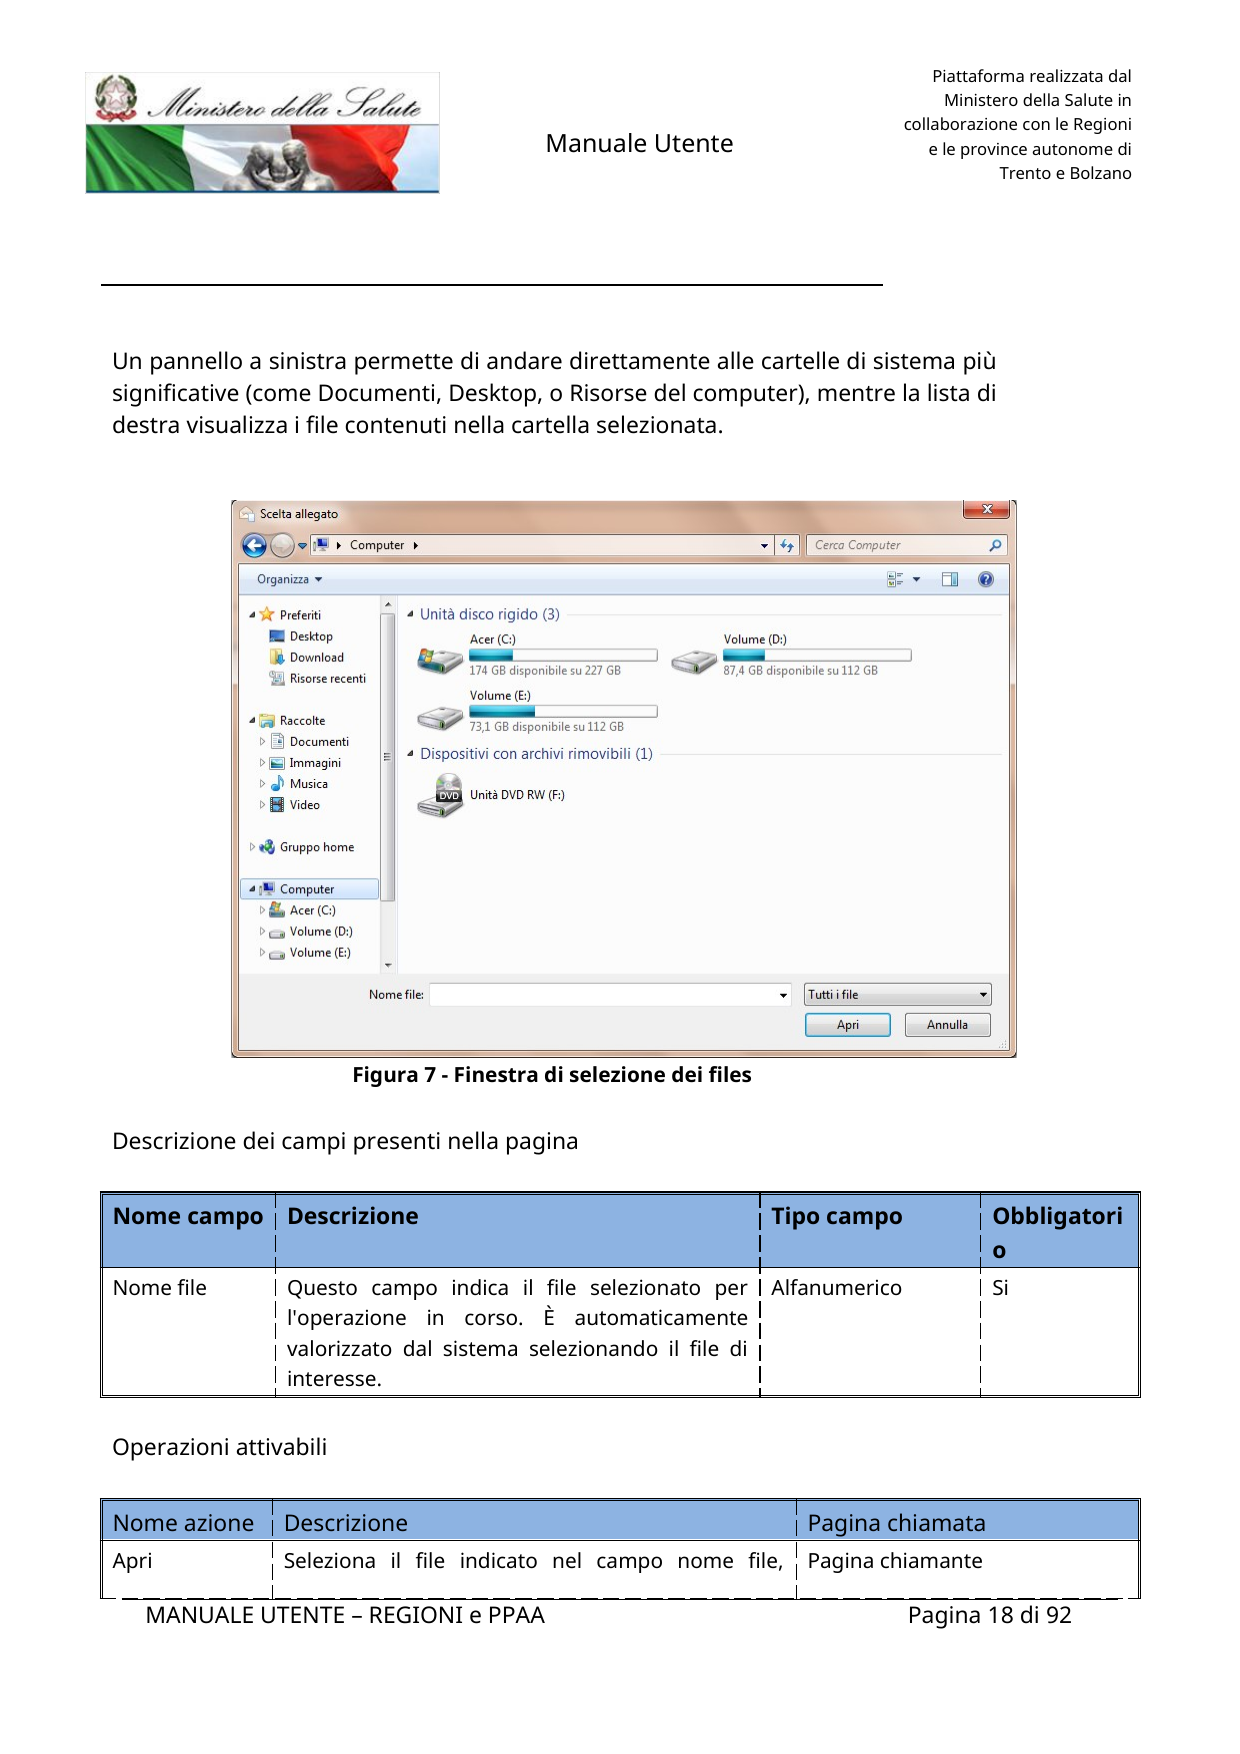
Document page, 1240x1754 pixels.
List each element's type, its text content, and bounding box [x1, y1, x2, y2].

text Figura 7 - Finestra di selezione dei files [112, 1061, 997, 1089]
table_header Pagina chiamata [796, 1501, 1138, 1539]
table_cell Nome file [103, 1268, 276, 1394]
table_cell Si [981, 1268, 1138, 1394]
table_cell Apri [103, 1541, 272, 1598]
table_header Descrizione [272, 1501, 796, 1539]
table_cell Seleziona il file indicato nel campo nome file, [272, 1541, 796, 1598]
table_header Nome azione [103, 1501, 272, 1539]
table_header Descrizione [276, 1195, 760, 1267]
table_header Obbligatorio [981, 1195, 1138, 1267]
text Un pannello a sinistra permette di andare direttamente alle cartelle di sistema più significative (come Documenti, Desktop, o Risorse del computer), mentre la lista di destra visualizza i file contenuti nella cartella selezionata. [112, 345, 997, 440]
text Descrizione dei campi presenti nella pagina [112, 1125, 1069, 1156]
table_header Tipo campo [760, 1195, 981, 1267]
text Operazioni attivabili [112, 1431, 1069, 1462]
table_header Nome campo [103, 1195, 276, 1267]
table_cell Pagina chiamante [796, 1541, 1138, 1598]
table_cell Questo campo indica il file selezionato per l'operazione in corso. È automaticamente valorizzato dal sistema selezionando il file di interesse. [276, 1268, 760, 1394]
table_cell Alfanumerico [760, 1268, 981, 1394]
